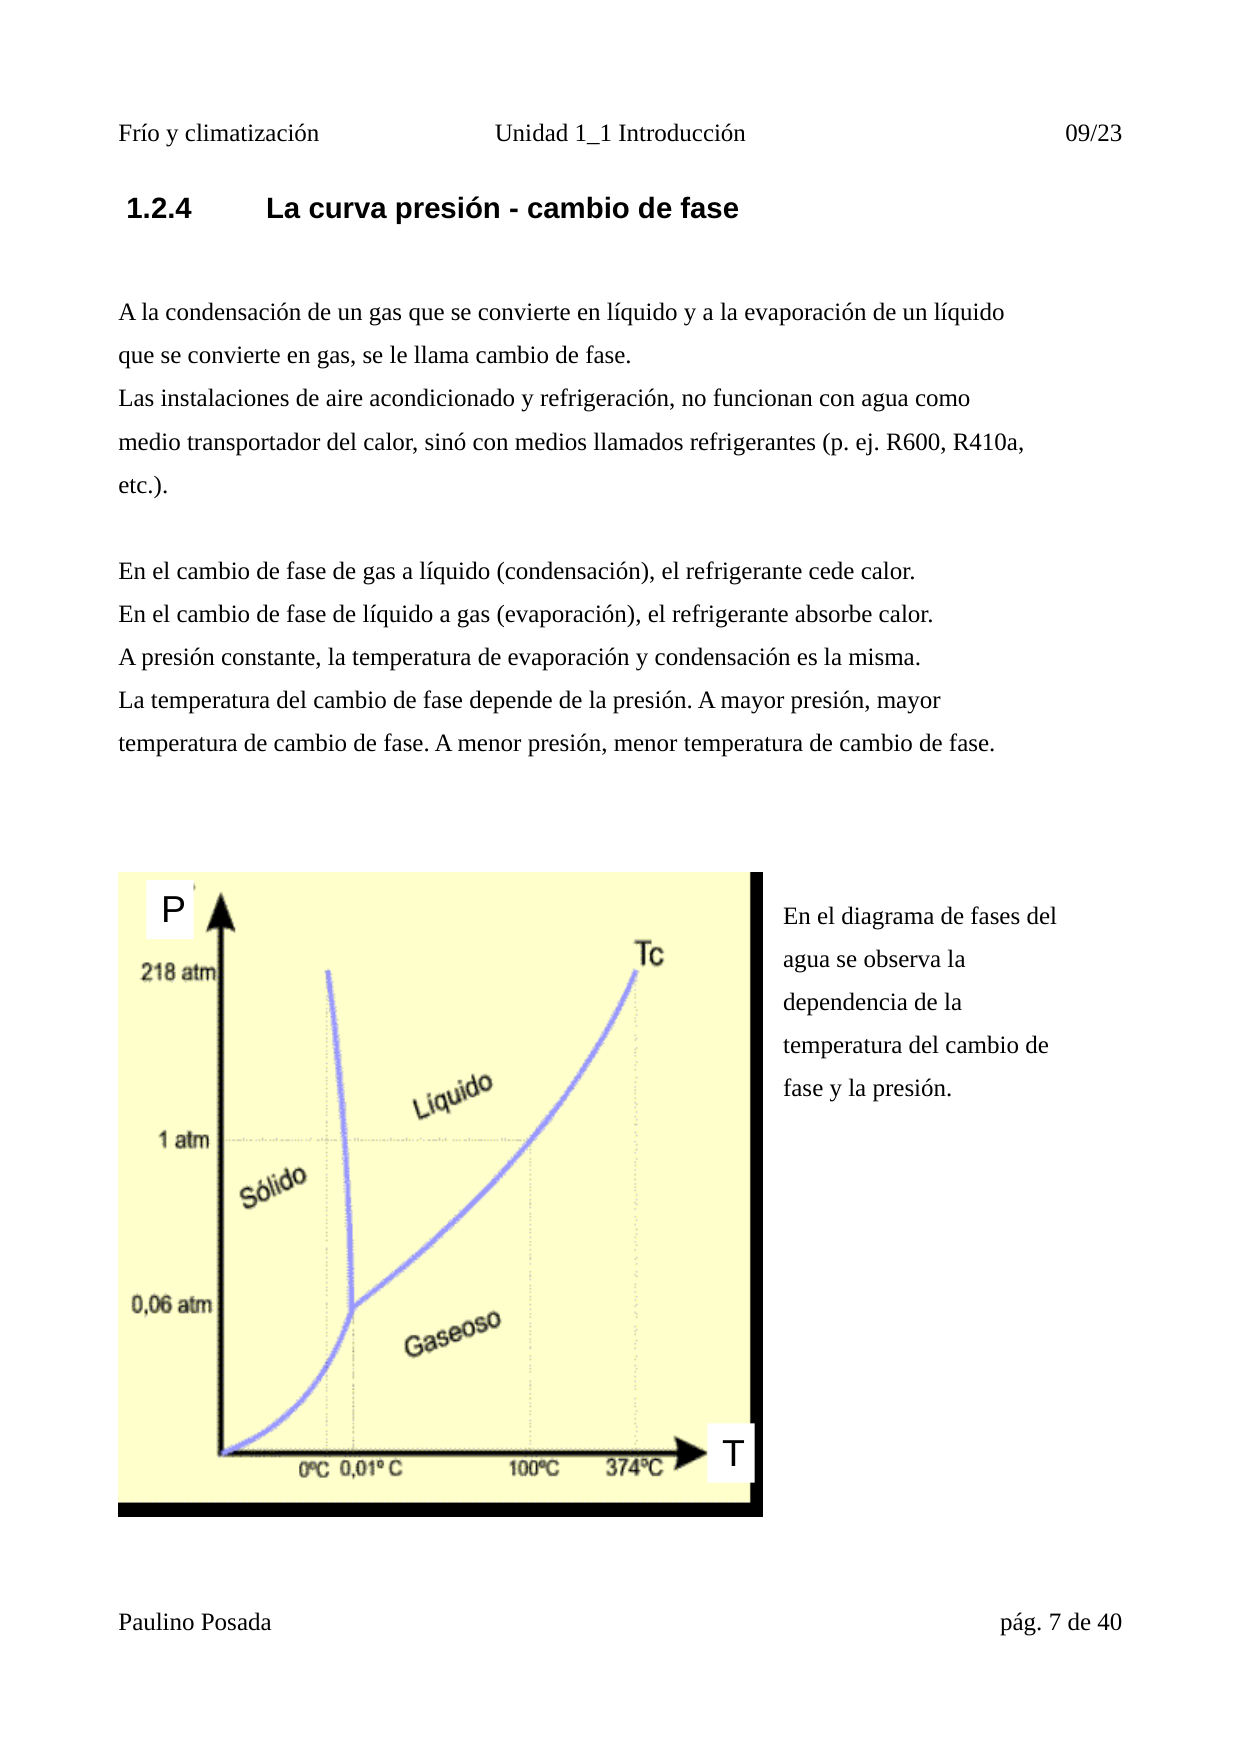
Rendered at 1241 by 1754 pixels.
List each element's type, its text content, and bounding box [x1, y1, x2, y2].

text Las instalaciones de aire acondicionado y refrigeración, no funcionan con agua como [118, 383, 1122, 412]
text En el cambio de fase de líquido a gas (evaporación), el refrigerante absorbe calor. [118, 599, 1122, 628]
text agua se observa la [763, 944, 1122, 973]
text A presión constante, la temperatura de evaporación y condensación es la misma. [118, 642, 1122, 671]
text La temperatura del cambio de fase depende de la presión. A mayor presión, mayor [118, 685, 1122, 714]
subtitle La curva presión - cambio de fase [118, 191, 1122, 225]
text A la condensación de un gas que se convierte en líquido y a la evaporación de un líquido [118, 297, 1122, 326]
text etc.). [118, 470, 1122, 498]
picture [118, 872, 763, 1517]
text temperatura de cambio de fase. A menor presión, menor temperatura de cambio de fase. [118, 728, 1122, 757]
text fase y la presión. [763, 1073, 1122, 1102]
text temperatura del cambio de [763, 1030, 1122, 1059]
text dependencia de la [763, 987, 1122, 1016]
text que se convierte en gas, se le llama cambio de fase. [118, 340, 1122, 369]
text medio transportador del calor, sinó con medios llamados refrigerantes (p. ej. R600, R410a, [118, 427, 1122, 455]
text En el diagrama de fases del [763, 901, 1122, 930]
text En el cambio de fase de gas a líquido (condensación), el refrigerante cede calor. [118, 556, 1122, 585]
